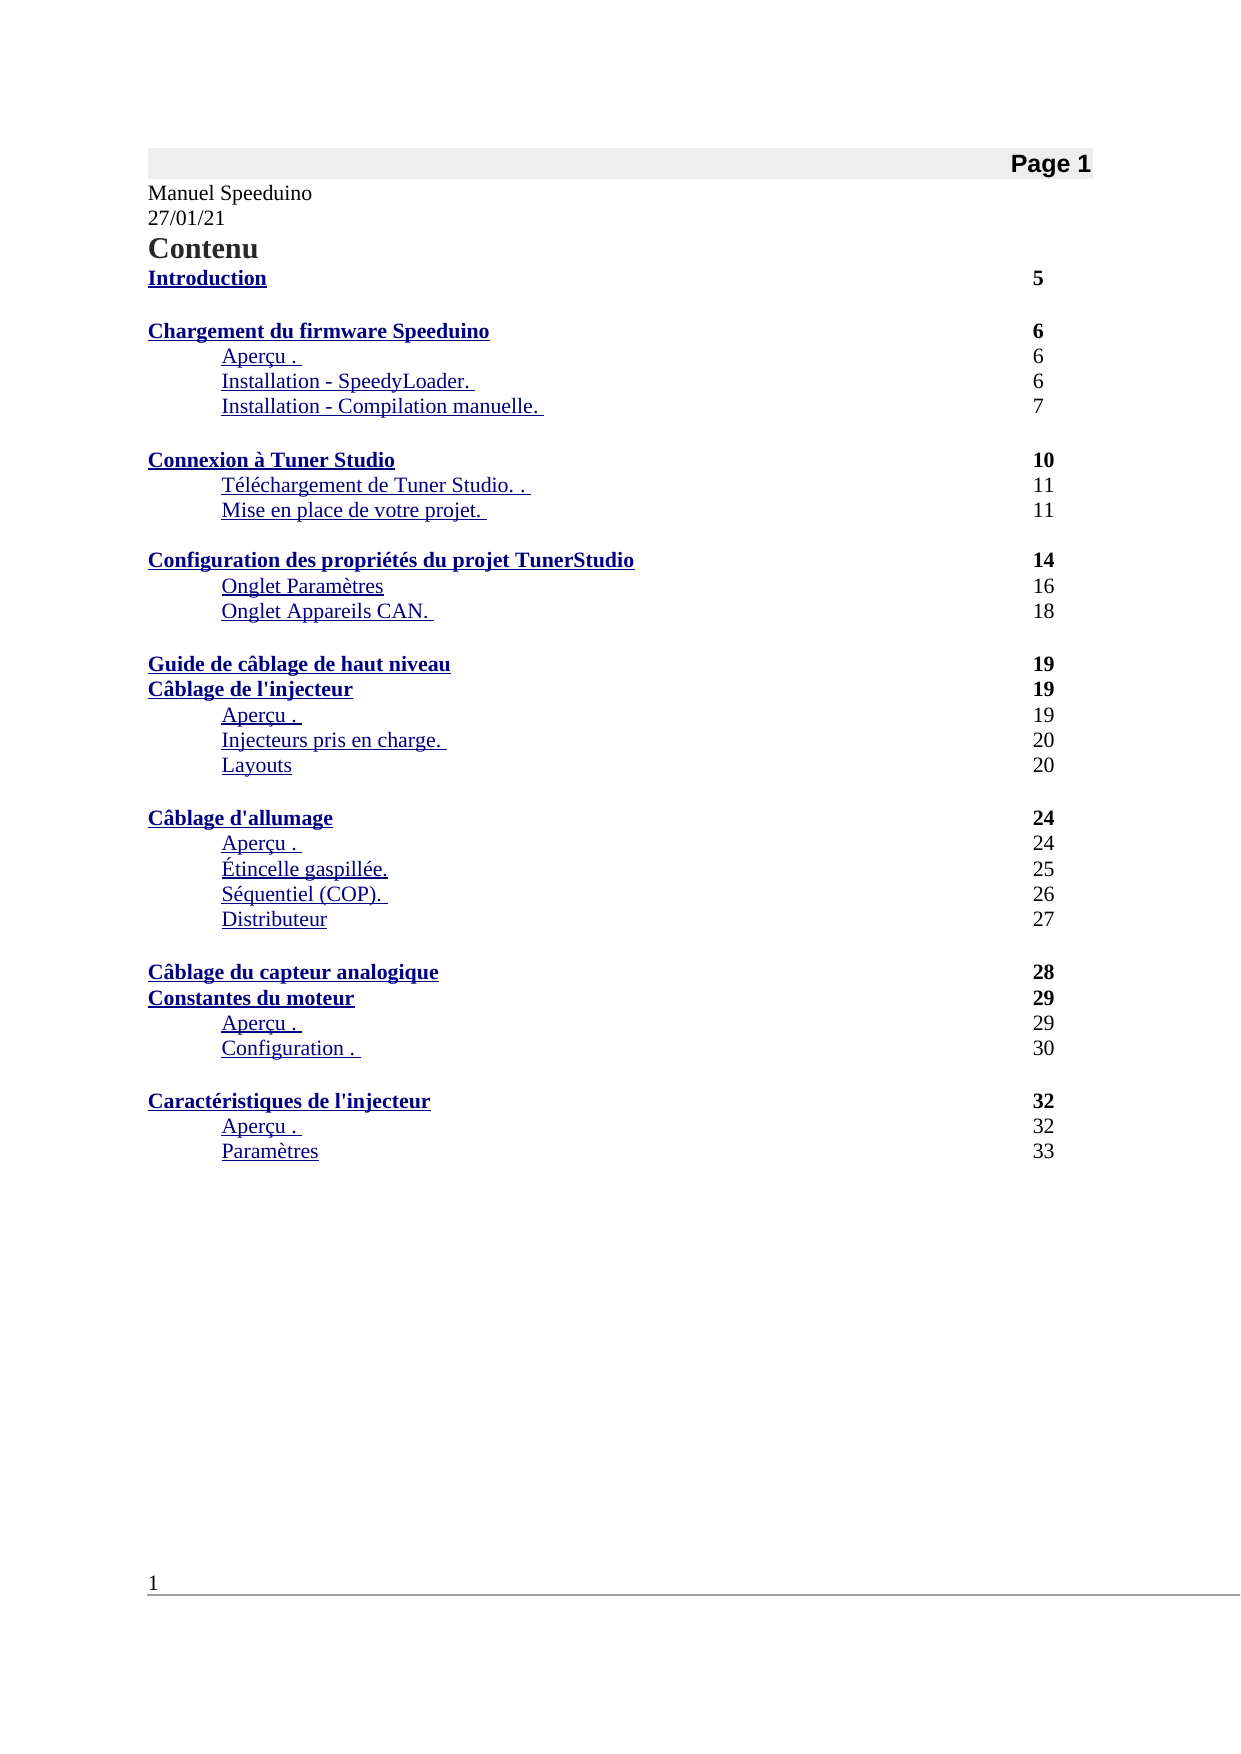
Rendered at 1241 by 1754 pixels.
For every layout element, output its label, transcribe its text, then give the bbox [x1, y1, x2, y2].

text Constantes du moteur 29 [148, 984, 1093, 1010]
text Câblage d'allumage 24 [148, 805, 1093, 830]
text Layouts 20 [148, 752, 1093, 777]
text Paramètres 33 [148, 1138, 1093, 1164]
text Manuel Speeduino [148, 179, 1093, 205]
text Onglet Paramètres 16 [148, 573, 1093, 598]
text Aperçu . 24 [148, 830, 1093, 856]
text Connexion à Tuner Studio 10 [148, 447, 1093, 472]
text Configuration des propriétés du projet TunerStudio 14 [148, 547, 1093, 573]
text Caractéristiques de l'injecteur 32 [148, 1088, 1093, 1113]
text Installation - Compilation manuelle. 7 [148, 393, 1093, 419]
text Mise en place de votre projet. 11 [148, 497, 1093, 522]
text Installation - SpeedyLoader. 6 [148, 368, 1093, 393]
text Onglet Appareils CAN. 18 [148, 598, 1093, 623]
text Injecteurs pris en charge. 20 [148, 727, 1093, 752]
text 1 [148, 1570, 1093, 1594]
text Téléchargement de Tuner Studio. . 11 [148, 472, 1093, 497]
text Configuration . 30 [148, 1035, 1093, 1060]
text Séquentiel (COP). 26 [148, 881, 1093, 906]
text Distributeur 27 [148, 906, 1093, 931]
text Aperçu . 6 [148, 343, 1093, 368]
text Chargement du firmware Speeduino 6 [148, 318, 1093, 343]
text Guide de câblage de haut niveau 19 [148, 651, 1093, 676]
text Câblage de l'injecteur 19 [148, 676, 1093, 702]
text Aperçu . 19 [148, 702, 1093, 727]
text Étincelle gaspillée. 25 [148, 856, 1093, 881]
text Aperçu . 32 [148, 1113, 1093, 1138]
text Introduction 5 [148, 264, 1093, 290]
text 27/01/21 [148, 205, 1093, 230]
text Câblage du capteur analogique 28 [148, 959, 1093, 984]
table_header Page 1 [148, 148, 1093, 179]
text Contenu [148, 230, 1093, 264]
text Aperçu . 29 [148, 1010, 1093, 1035]
